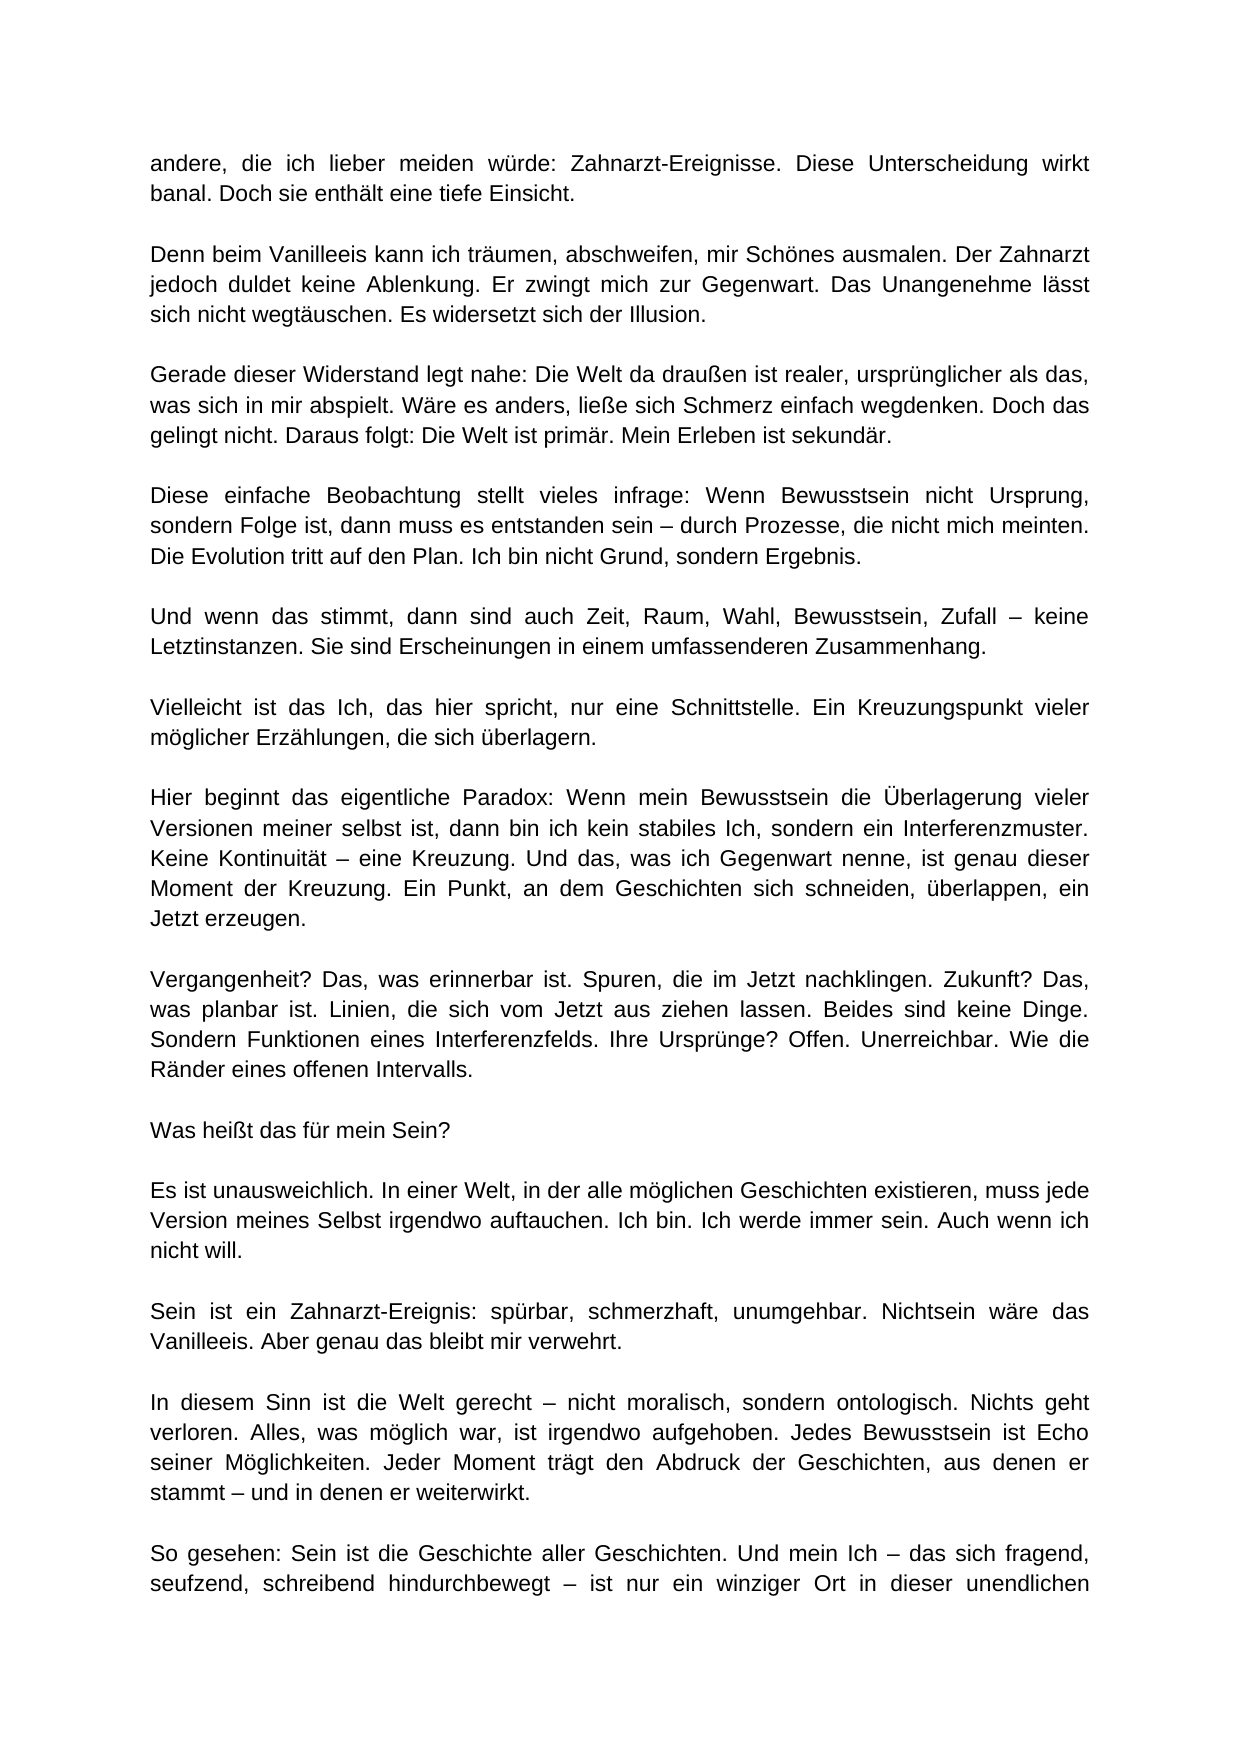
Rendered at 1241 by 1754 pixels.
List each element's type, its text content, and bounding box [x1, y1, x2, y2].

text Es ist unausweichlich. In einer Welt, in der alle möglichen Geschichten existieren, muss jede Version meines Selbst irgendwo auftauchen. Ich bin. Ich werde immer sein. Auch wenn ich nicht will. [150, 1177, 1090, 1264]
text Vergangenheit? Das, was erinnerbar ist. Spuren, die im Jetzt nachklingen. Zukunft? Das, was planbar ist. Linien, die sich vom Jetzt aus ziehen lassen. Beides sind keine Dinge. Sondern Funktionen eines Interferenzfelds. Ihre Ursprünge? Offen. Unerreichbar. Wie die Ränder eines offenen Intervalls. [150, 966, 1090, 1083]
text So gesehen: Sein ist die Geschichte aller Geschichten. Und mein Ich – das sich fragend, seufzend, schreibend hindurchbewegt – ist nur ein winziger Ort in dieser unendlichen [150, 1539, 1090, 1596]
text Und wenn das stimmt, dann sind auch Zeit, Raum, Wahl, Bewusstsein, Zufall – keine Letztinstanzen. Sie sind Erscheinungen in einem umfassenderen Zusammenhang. [150, 603, 1090, 660]
text Was heißt das für mein Sein? [150, 1117, 1090, 1143]
text Sein ist ein Zahnarzt-Ereignis: spürbar, schmerzhaft, unumgehbar. Nichtsein wäre das Vanilleeis. Aber genau das bleibt mir verwehrt. [150, 1298, 1090, 1354]
text Denn beim Vanilleeis kann ich träumen, abschweifen, mir Schönes ausmalen. Der Zahnarzt jedoch duldet keine Ablenkung. Er zwingt mich zur Gegenwart. Das Unangenehme lässt sich nicht wegtäuschen. Es widersetzt sich der Illusion. [150, 241, 1090, 327]
text Diese einfache Beobachtung stellt vieles infrage: Wenn Bewusstsein nicht Ursprung, sondern Folge ist, dann muss es entstanden sein – durch Prozesse, die nicht mich meinten. Die Evolution tritt auf den Plan. Ich bin nicht Grund, sondern Ergebnis. [150, 482, 1090, 569]
text andere, die ich lieber meiden würde: Zahnarzt-Ereignisse. Diese Unterscheidung wirkt banal. Doch sie enthält eine tiefe Einsicht. [150, 150, 1090, 207]
text Vielleicht ist das Ich, das hier spricht, nur eine Schnittstelle. Ein Kreuzungspunkt vieler möglicher Erzählungen, die sich überlagern. [150, 694, 1090, 750]
text In diesem Sinn ist die Welt gerecht – nicht moralisch, sondern ontologisch. Nichts geht verloren. Alles, was möglich war, ist irgendwo aufgehoben. Jedes Bewusstsein ist Echo seiner Möglichkeiten. Jeder Moment trägt den Abdruck der Geschichten, aus denen er stammt – und in denen er weiterwirkt. [150, 1388, 1090, 1506]
text Gerade dieser Widerstand legt nahe: Die Welt da draußen ist realer, ursprünglicher als das, was sich in mir abspielt. Wäre es anders, ließe sich Schmerz einfach wegdenken. Doch das gelingt nicht. Daraus folgt: Die Welt ist primär. Mein Erleben ist sekundär. [150, 361, 1090, 448]
text Hier beginnt das eigentliche Paradox: Wenn mein Bewusstsein die Überlagerung vieler Versionen meiner selbst ist, dann bin ich kein stabiles Ich, sondern ein Interferenzmuster. Keine Kontinuität – eine Kreuzung. Und das, was ich Gegenwart nenne, ist genau dieser Moment der Kreuzung. Ein Punkt, an dem Geschichten sich schneiden, überlappen, ein Jetzt erzeugen. [150, 784, 1090, 932]
